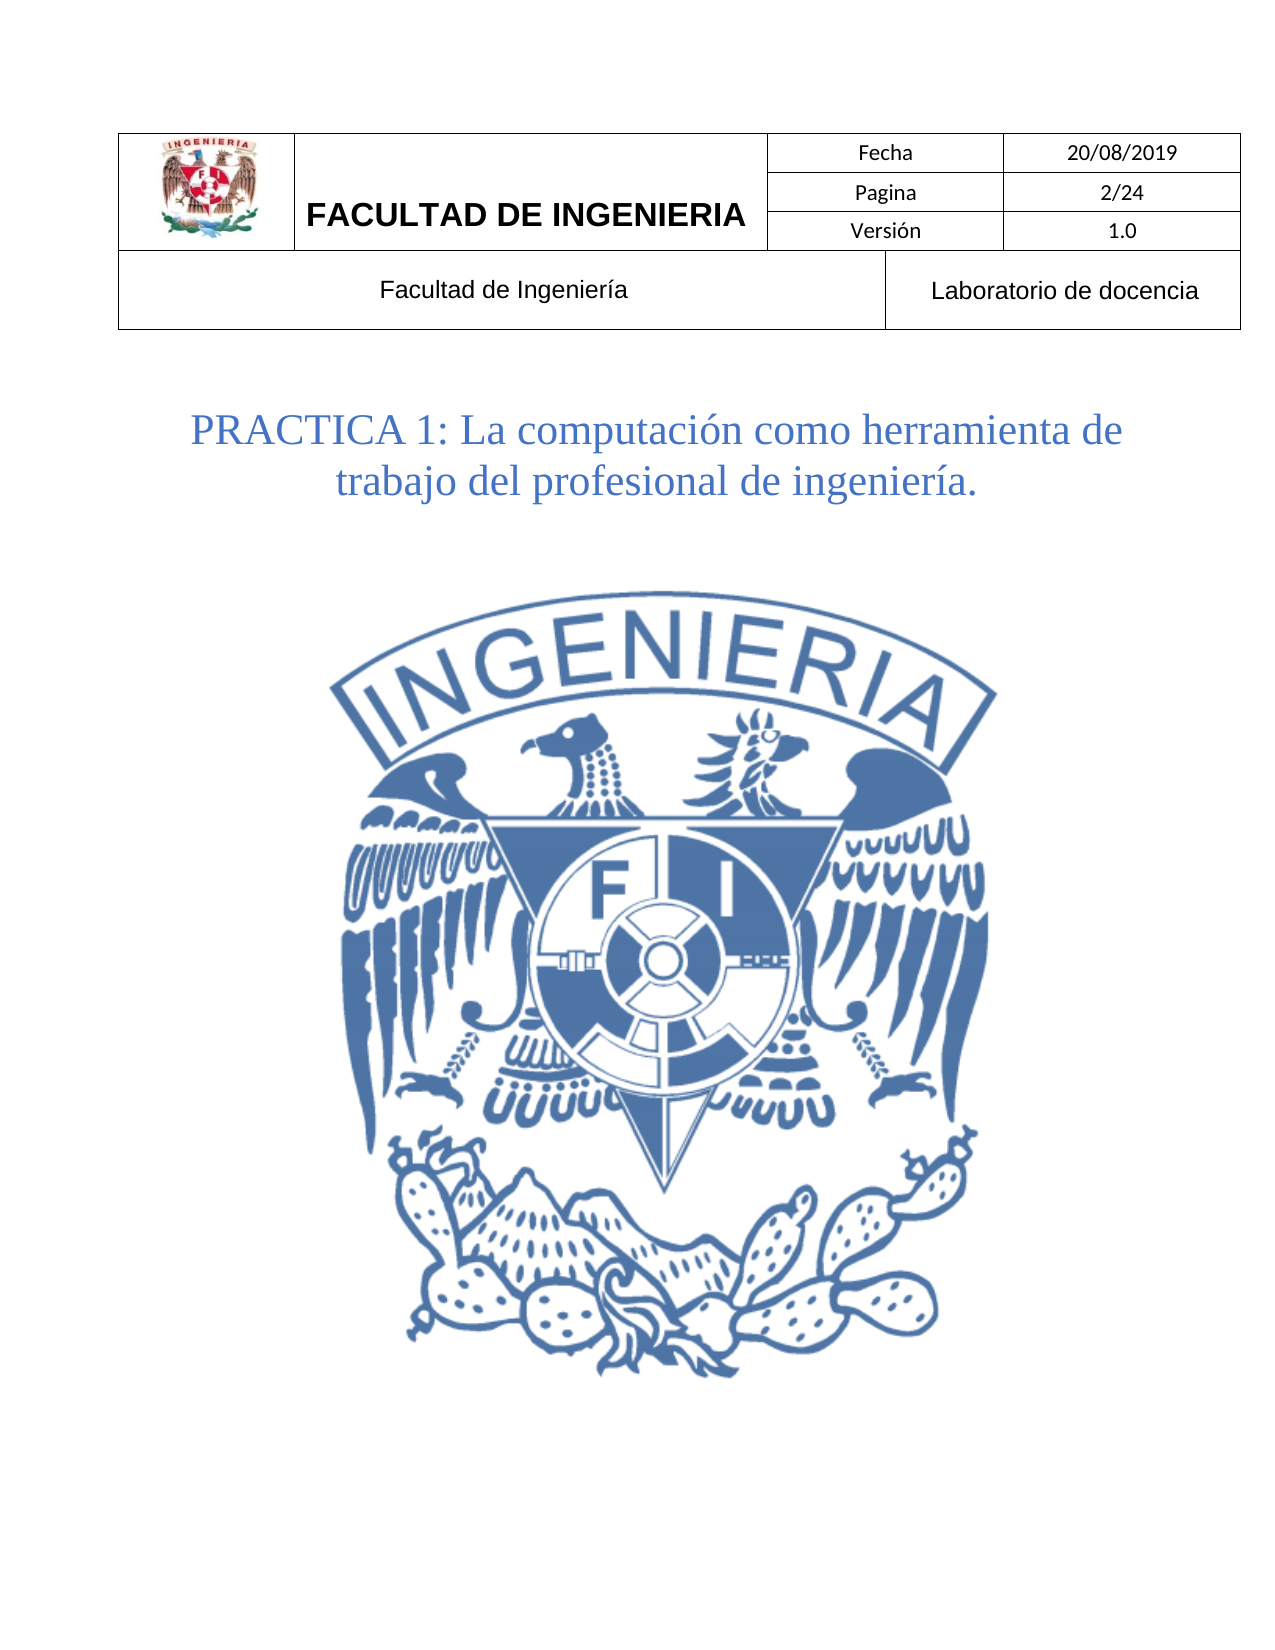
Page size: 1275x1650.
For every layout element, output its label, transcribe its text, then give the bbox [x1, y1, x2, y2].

text trabajo del profesional de ingeniería. [174, 454, 1139, 504]
text PRACTICA 1: La computación como herramienta de [174, 404, 1139, 454]
table_cell Versión [768, 212, 1003, 250]
table_header FACULTAD DE INGENIERIA [295, 134, 767, 250]
table_header 20/08/2019 [1004, 134, 1240, 172]
table_cell 1.0 [1004, 212, 1240, 250]
table_cell Laboratorio de docencia [886, 251, 1240, 329]
table_header [119, 134, 294, 250]
table_cell Facultad de Ingeniería [119, 251, 885, 329]
table_cell Pagina [768, 173, 1003, 211]
table_cell 2/24 [1004, 173, 1240, 211]
table_header Fecha [768, 134, 1003, 172]
